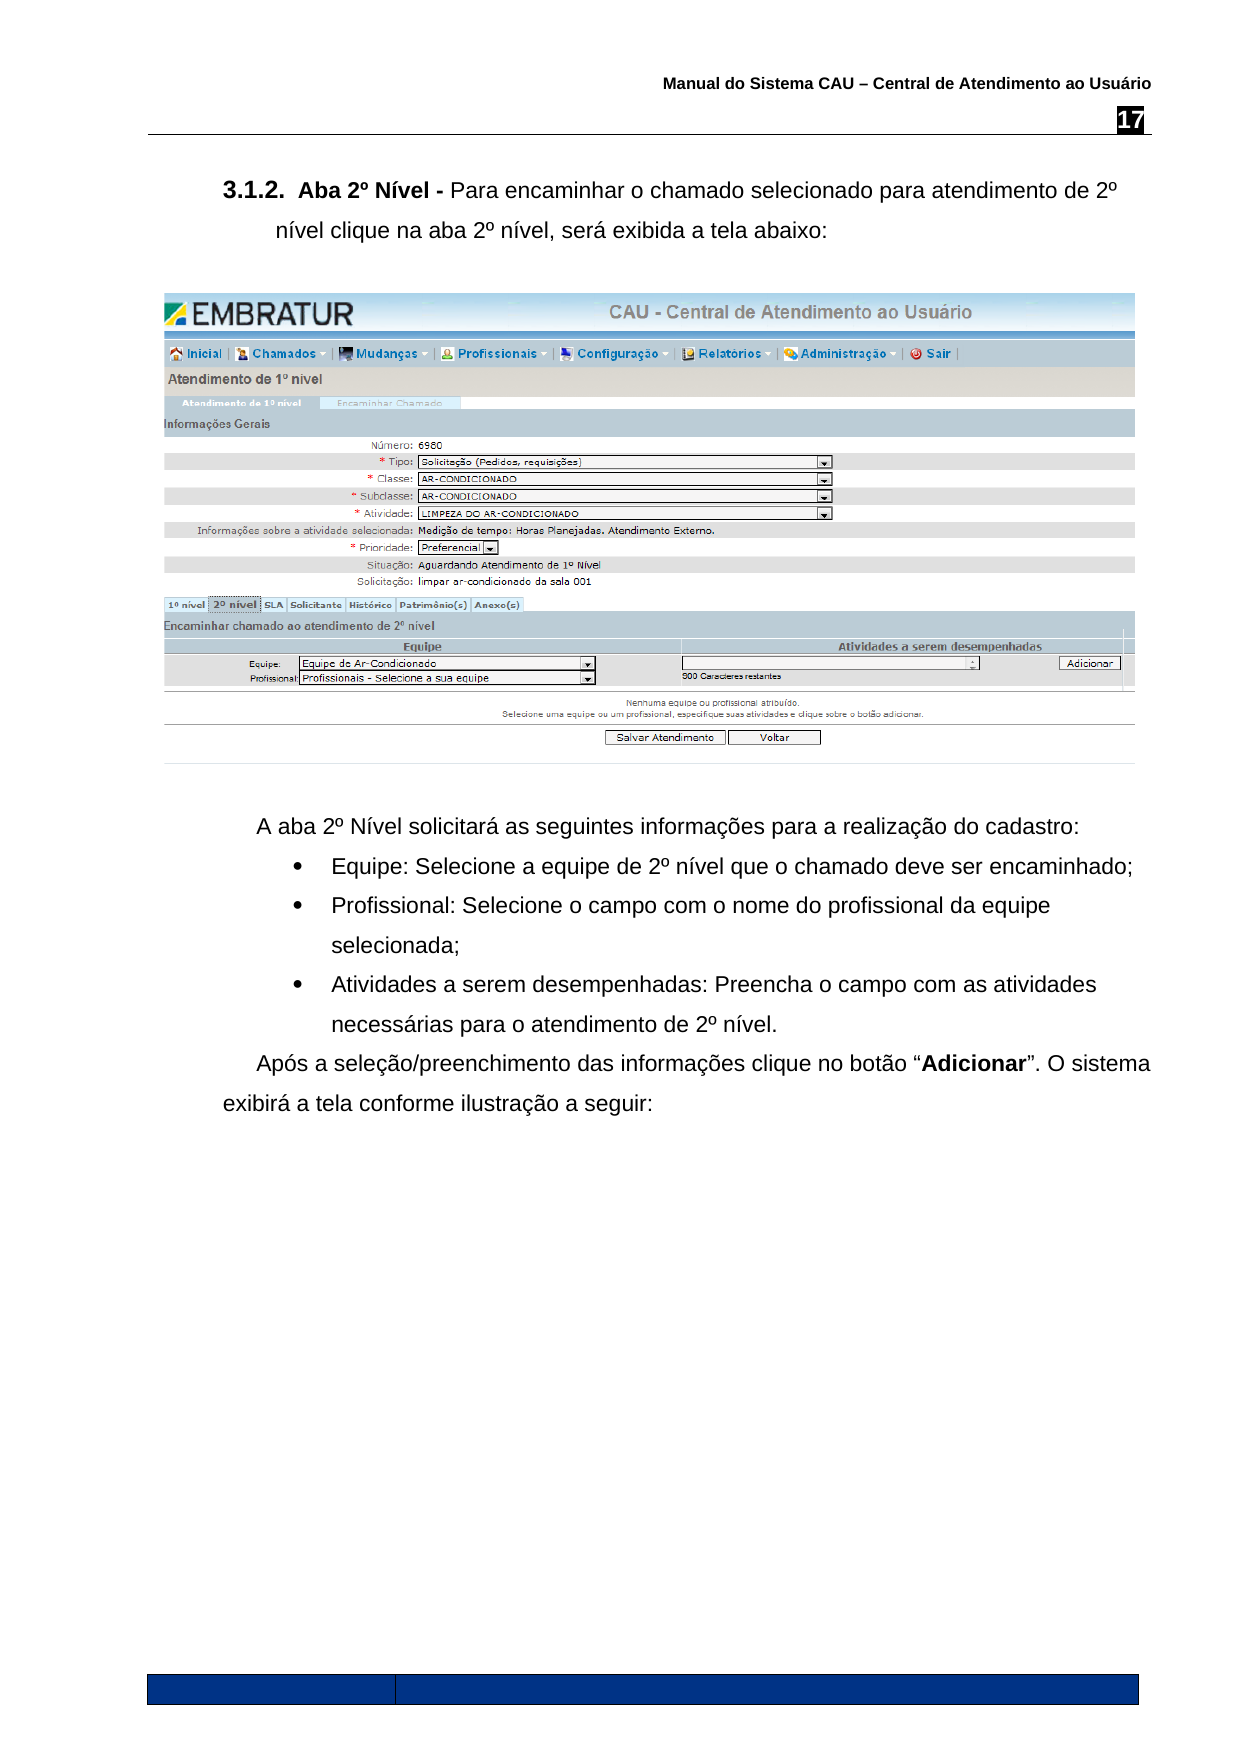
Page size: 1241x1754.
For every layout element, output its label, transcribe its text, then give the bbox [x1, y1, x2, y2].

text A aba 2º Nível solicitará as seguintes informações para a realização do cadastro: [223, 813, 1152, 839]
list Equipe: Selecione a equipe de 2º nível que o chamado deve ser encaminhado; [293, 853, 1152, 879]
list Profissional: Selecione o campo com o nome do profissional da equipe selecionada; [293, 892, 1152, 958]
picture [164, 293, 1135, 776]
text Após a seleção/preenchimento das informações clique no botão “Adicionar”. O sistema exibirá a tela conforme ilustração a seguir: [223, 1050, 1152, 1116]
list Aba 2º Nível - Para encaminhar o chamado selecionado para atendimento de 2º nível clique na aba 2º nível, será exibida a tela abaixo: [223, 175, 1152, 243]
list Atividades a serem desempenhadas: Preencha o campo com as atividades necessárias para o atendimento de 2º nível. [293, 971, 1152, 1037]
